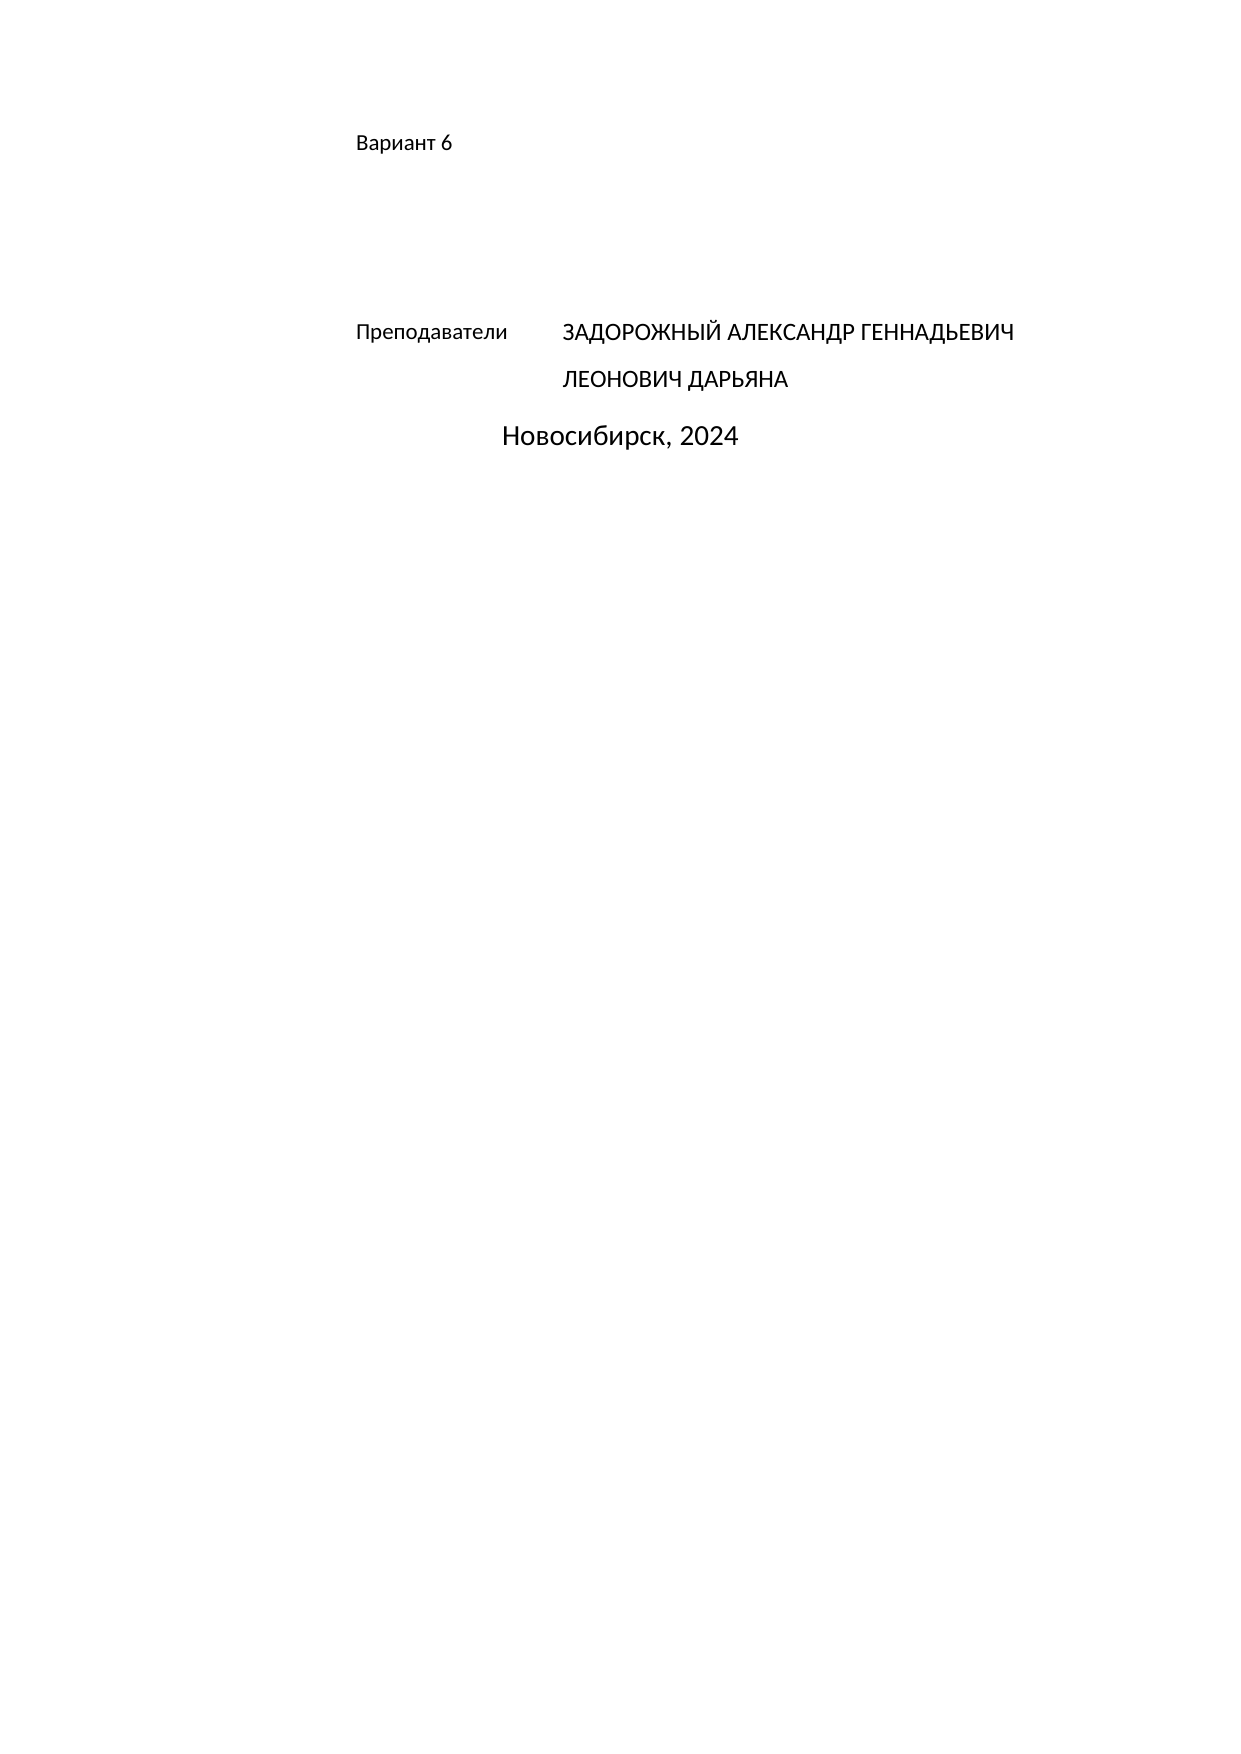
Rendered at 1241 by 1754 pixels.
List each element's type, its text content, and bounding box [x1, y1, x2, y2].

table_cell [563, 165, 1137, 213]
table_cell Новосибирск, 2024 [104, 402, 1137, 468]
table_cell [563, 118, 1137, 165]
table_cell [356, 213, 562, 260]
table_cell Вариант 6 [356, 118, 562, 165]
table_cell Преподаватели [356, 307, 562, 354]
table_cell [356, 260, 562, 307]
table_cell [356, 165, 562, 213]
table_cell Леонович дарьяна [563, 355, 1137, 402]
table_cell [563, 260, 1137, 307]
table_cell Задорожный Александр Геннадьевич [563, 307, 1137, 354]
table_cell [563, 213, 1137, 260]
table_cell [356, 355, 562, 402]
